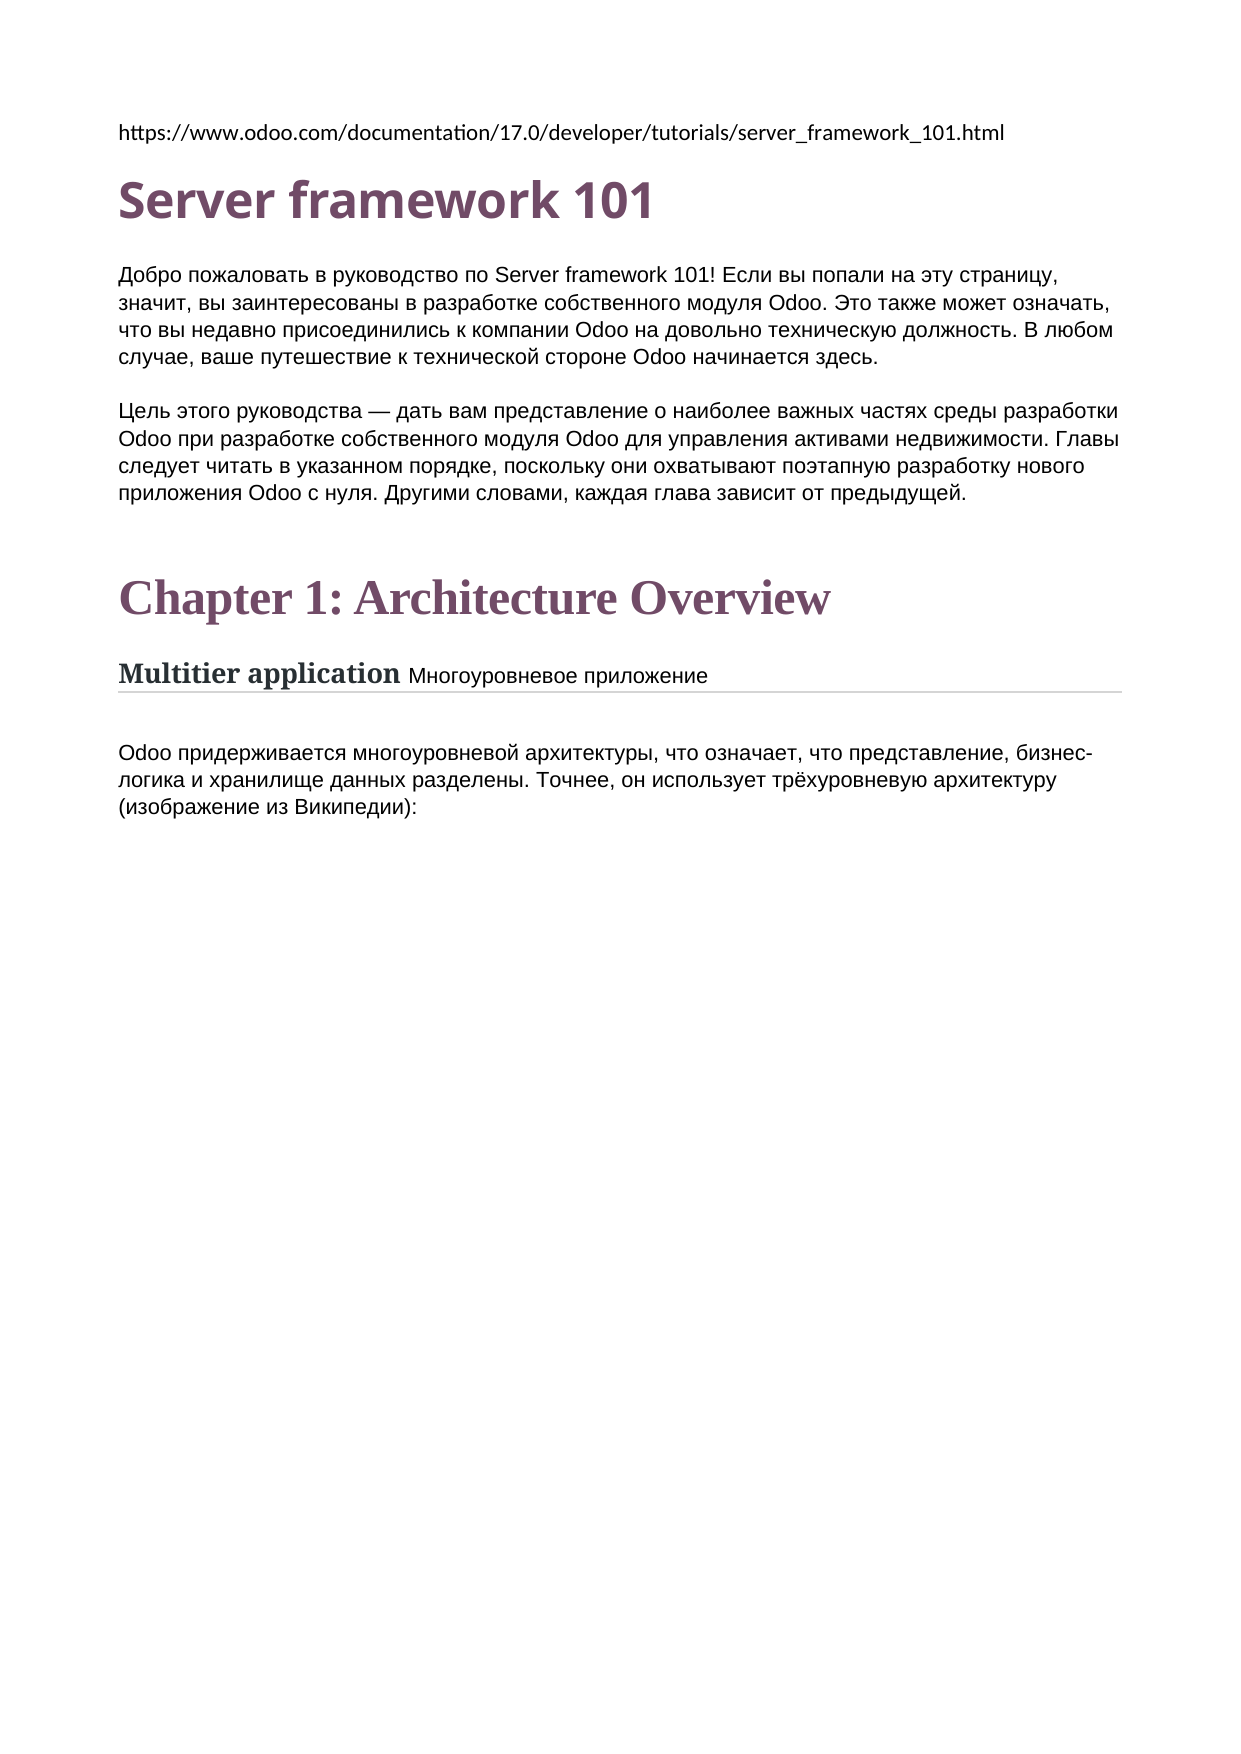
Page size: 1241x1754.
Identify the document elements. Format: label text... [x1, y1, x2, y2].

subtitle Server framework 101 [118, 165, 1122, 233]
text Добро пожаловать в руководство по Server framework 101! Если вы попали на эту страницу, значит, вы заинтересованы в разработке собственного модуля Odoo. Это также может означать, что вы недавно присоединились к компании Odoo на довольно техническую должность. В любом случае, ваше путешествие к технической стороне Odoo начинается здесь. Цель этого руководства — дать вам представление о наиболее важных частях среды разработки Odoo при разработке собственного модуля Odoo для управления активами недвижимости. Главы следует читать в указанном порядке, поскольку они охватывают поэтапную разработку нового приложения Odoo с нуля. Другими словами, каждая глава зависит от предыдущей. [118, 262, 1122, 505]
subtitle Chapter 1: Architecture Overview [118, 567, 1122, 625]
subtitle Multitier application Многоуровневое приложение [118, 654, 1122, 691]
text Odoo придерживается многоуровневой архитектуры, что означает, что представление, бизнес-логика и хранилище данных разделены. Точнее, он использует трёхуровневую архитектуру (изображение из Википедии): [118, 739, 1122, 819]
text https://www.odoo.com/documentation/17.0/developer/tutorials/server_framework_101.html [118, 118, 1122, 146]
